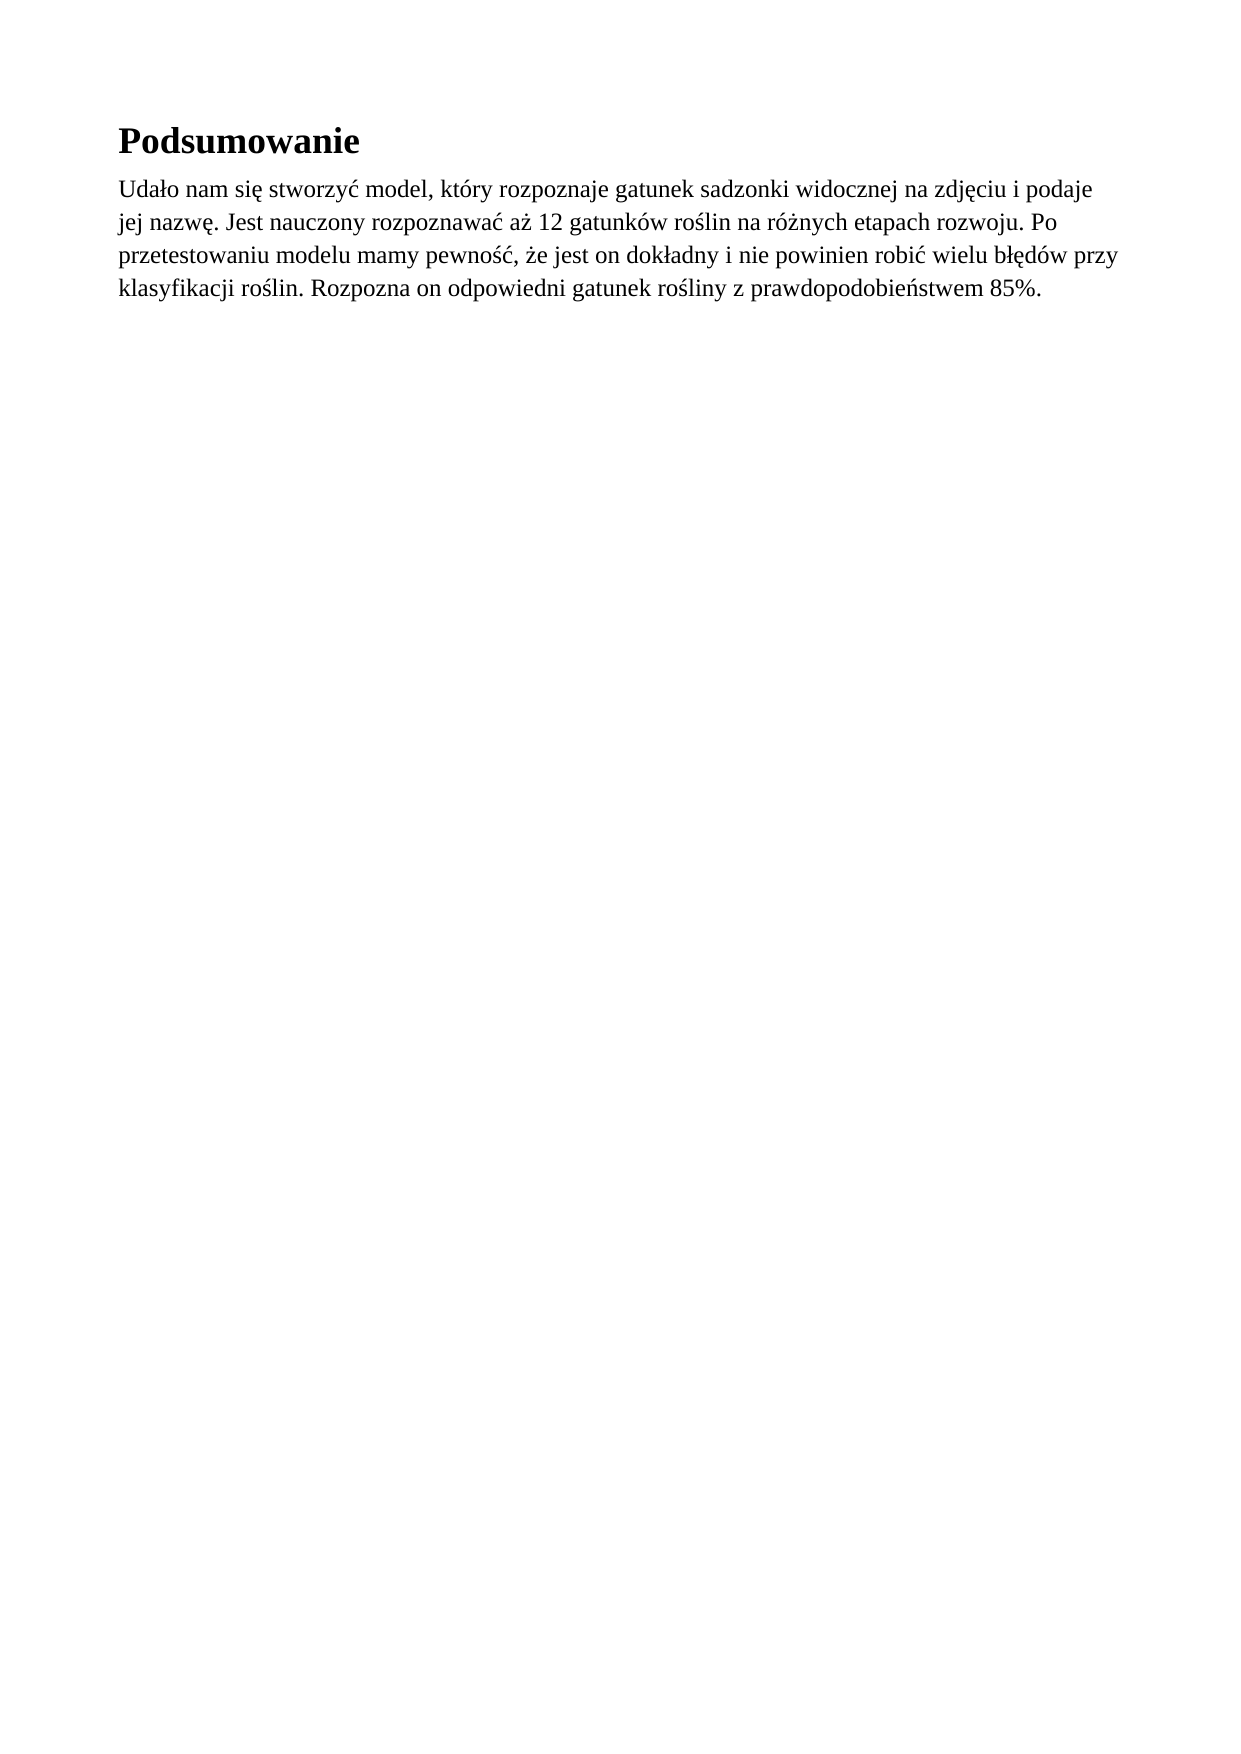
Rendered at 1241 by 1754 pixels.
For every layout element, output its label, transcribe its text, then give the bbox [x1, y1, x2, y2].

text Udało nam się stworzyć model, który rozpoznaje gatunek sadzonki widocznej na zdjęciu i podaje jej nazwę. Jest nauczony rozpoznawać aż 12 gatunków roślin na różnych etapach rozwoju. Po przetestowaniu modelu mamy pewność, że jest on dokładny i nie powinien robić wielu błędów przy klasyfikacji roślin. Rozpozna on odpowiedni gatunek rośliny z prawdopodobieństwem 85%. [118, 174, 1122, 302]
subtitle Podsumowanie [118, 118, 1122, 161]
